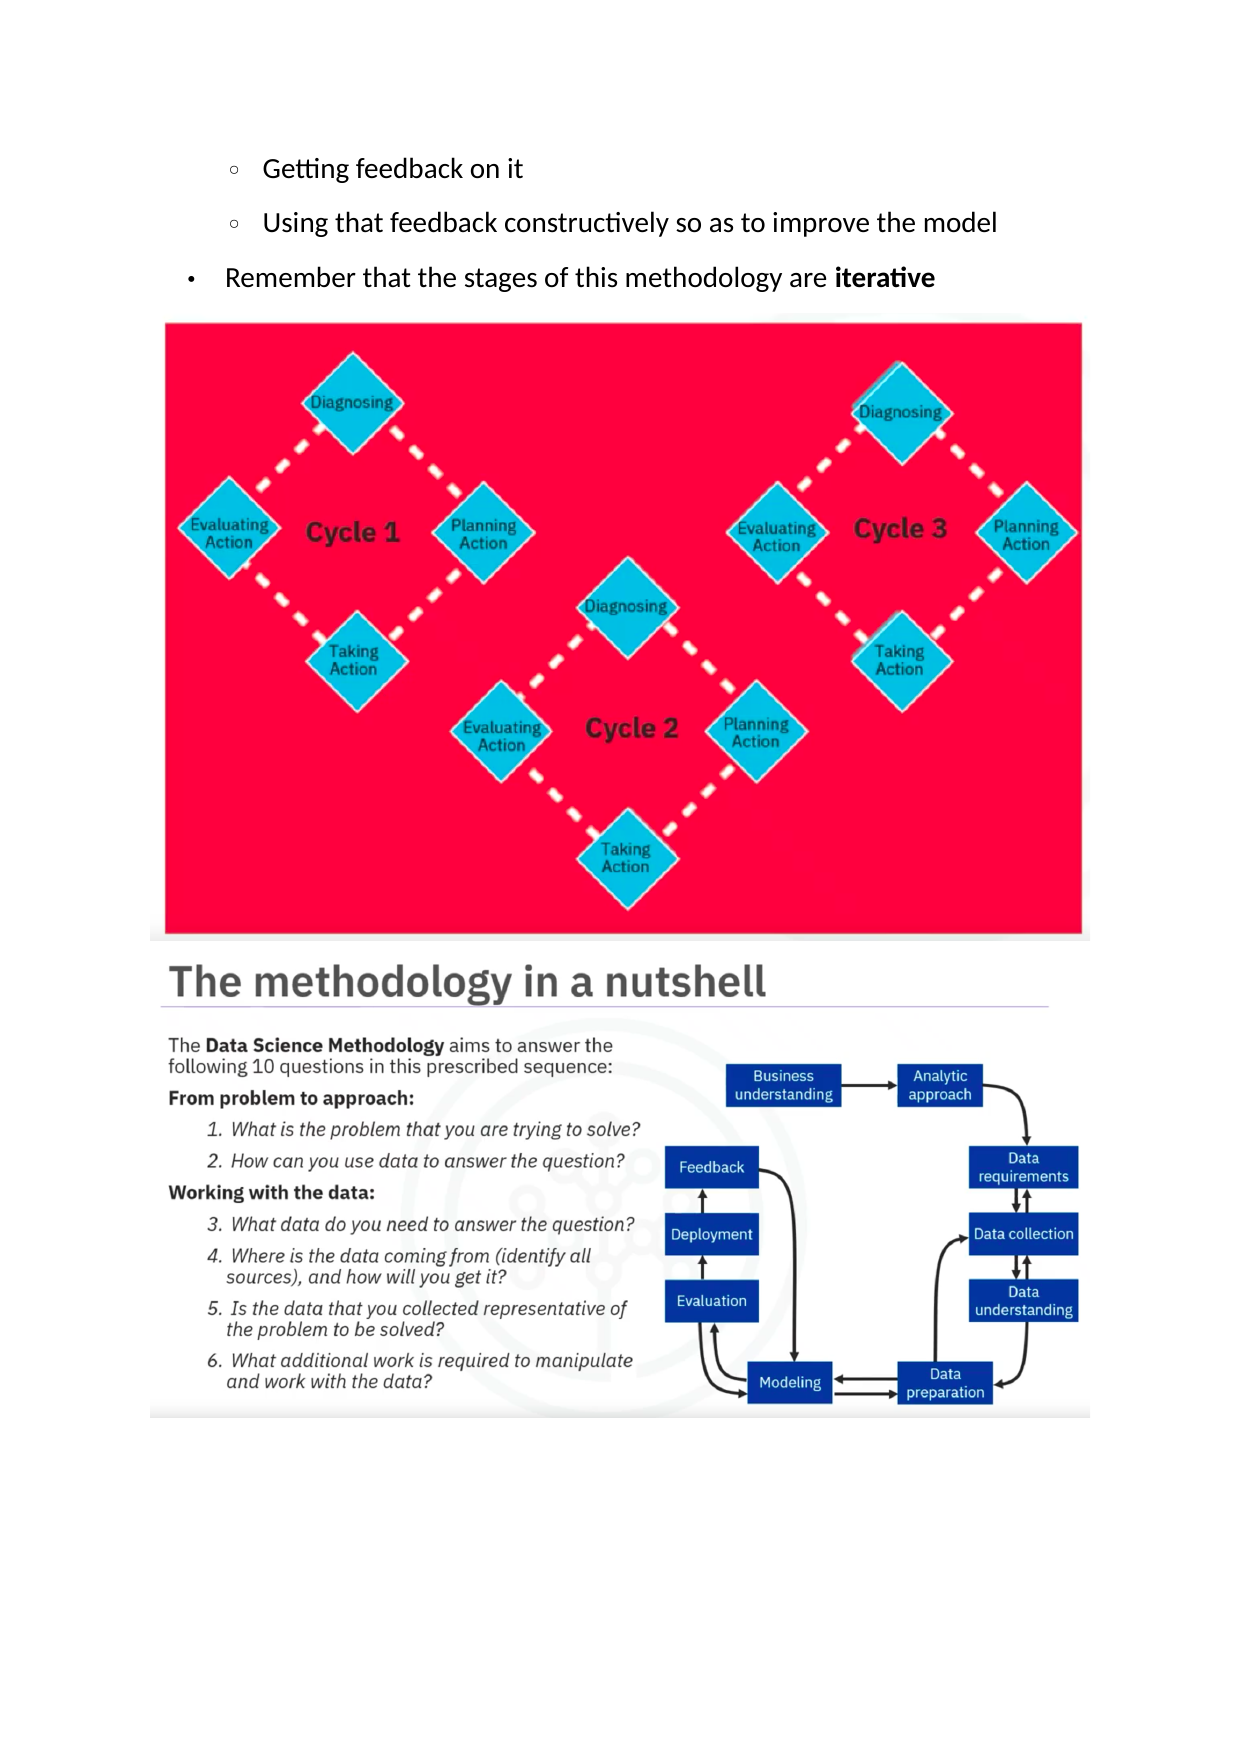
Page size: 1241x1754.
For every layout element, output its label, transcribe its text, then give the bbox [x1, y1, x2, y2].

list Remember that the stages of this methodology are iterative [187, 259, 1090, 294]
picture [150, 959, 1091, 1418]
list Using that feedback constructively so as to improve the model [225, 204, 1090, 240]
picture [150, 313, 1091, 941]
list Getting feedback on it [225, 150, 1090, 186]
